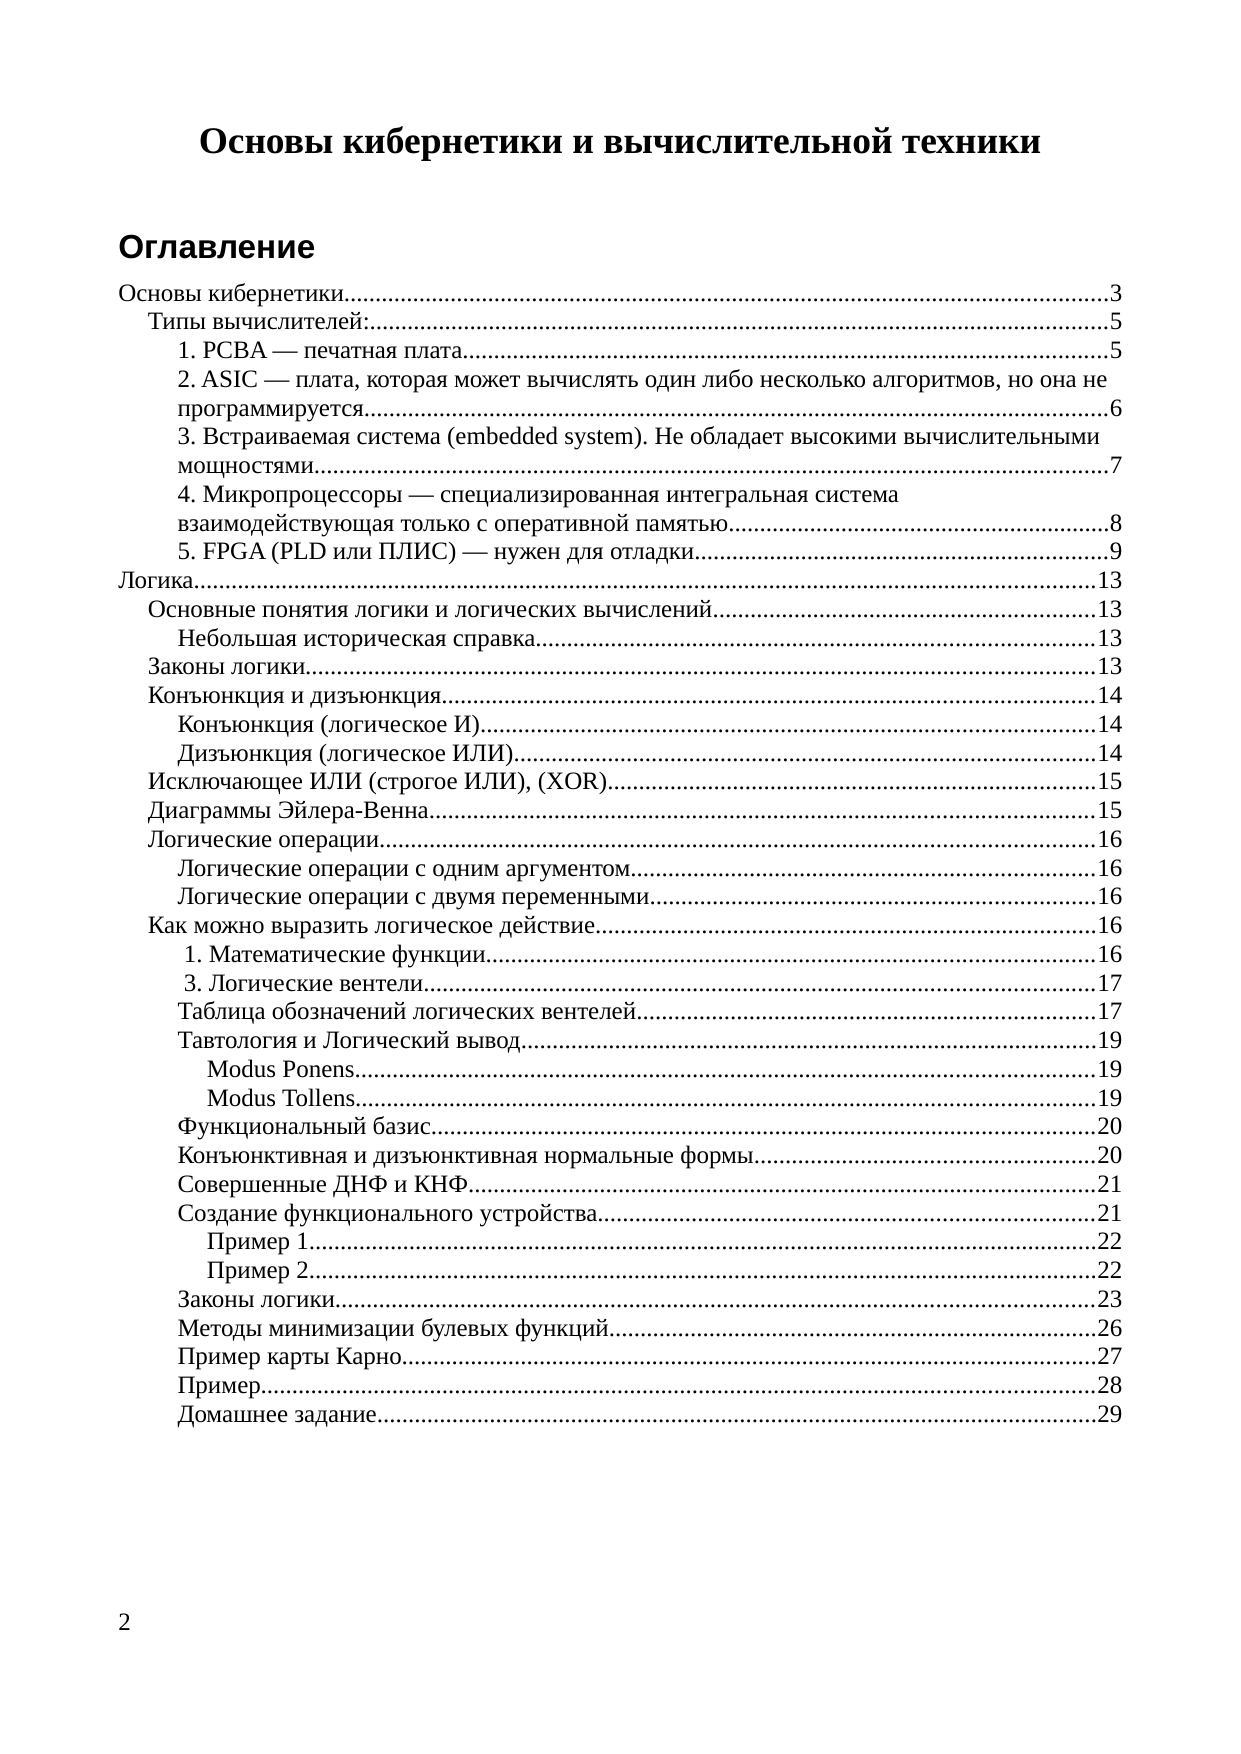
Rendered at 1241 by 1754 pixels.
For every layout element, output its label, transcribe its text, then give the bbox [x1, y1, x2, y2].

text Законы логики 23 [177, 1284, 1122, 1313]
subtitle Оглавление [118, 227, 1122, 265]
text 4. Микропроцессоры — специализированная интегральная система взаимодействующая только с оперативной памятью 8 [177, 479, 1122, 536]
text Конъюнктивная и дизъюнктивная нормальные формы 20 [177, 1140, 1122, 1169]
text Тавтология и Логический вывод 19 [177, 1025, 1122, 1054]
text Как можно выразить логическое действие 16 [148, 910, 1122, 939]
text Дизъюнкция (логическое ИЛИ) 14 [177, 738, 1122, 766]
text Пример 1 22 [207, 1226, 1122, 1255]
text Пример 2 22 [207, 1255, 1122, 1284]
text Типы вычислителей: 5 [148, 306, 1122, 335]
text Исключающее ИЛИ (строгое ИЛИ), (XOR) 15 [148, 766, 1122, 795]
text Диаграммы Эйлера-Венна 15 [148, 795, 1122, 824]
text 2. ASIC — плата, которая может вычислять один либо несколько алгоритмов, но она не программируется 6 [177, 364, 1122, 421]
text Совершенные ДНФ и КНФ 21 [177, 1169, 1122, 1198]
text 3. Логические вентели 17 [177, 968, 1122, 996]
text Таблица обозначений логических вентелей 17 [177, 996, 1122, 1025]
text Создание функционального устройства 21 [177, 1198, 1122, 1226]
text Логические операции с одним аргументом 16 [177, 853, 1122, 881]
text Логические операции 16 [148, 824, 1122, 853]
text Методы минимизации булевых функций 26 [177, 1313, 1122, 1341]
text 1. Математические функции 16 [177, 939, 1122, 968]
text Пример карты Карно 27 [177, 1341, 1122, 1370]
text Логика 13 [118, 565, 1122, 594]
text Конъюнкция (логическое И) 14 [177, 709, 1122, 738]
text Основные понятия логики и логических вычислений 13 [148, 594, 1122, 623]
text 3. Встраиваемая система (embedded system). Не обладает высокими вычислительными мощностями. 7 [177, 421, 1122, 479]
text Законы логики 13 [148, 651, 1122, 680]
text Логические операции с двумя переменными 16 [177, 881, 1122, 910]
text 5. FPGA (PLD или ПЛИС) — нужен для отладки 9 [177, 536, 1122, 565]
text Небольшая историческая справка 13 [177, 623, 1122, 651]
text Основы кибернетики 3 [118, 278, 1122, 306]
text Modus Ponens 19 [207, 1054, 1122, 1083]
text Modus Tollens 19 [207, 1083, 1122, 1111]
text Конъюнкция и дизъюнкция 14 [148, 680, 1122, 709]
text Функциональный базис 20 [177, 1111, 1122, 1140]
text 1. PCBA — печатная плата. 5 [177, 335, 1122, 364]
text Пример 28 [177, 1370, 1122, 1399]
text Домашнее задание 29 [177, 1399, 1122, 1428]
